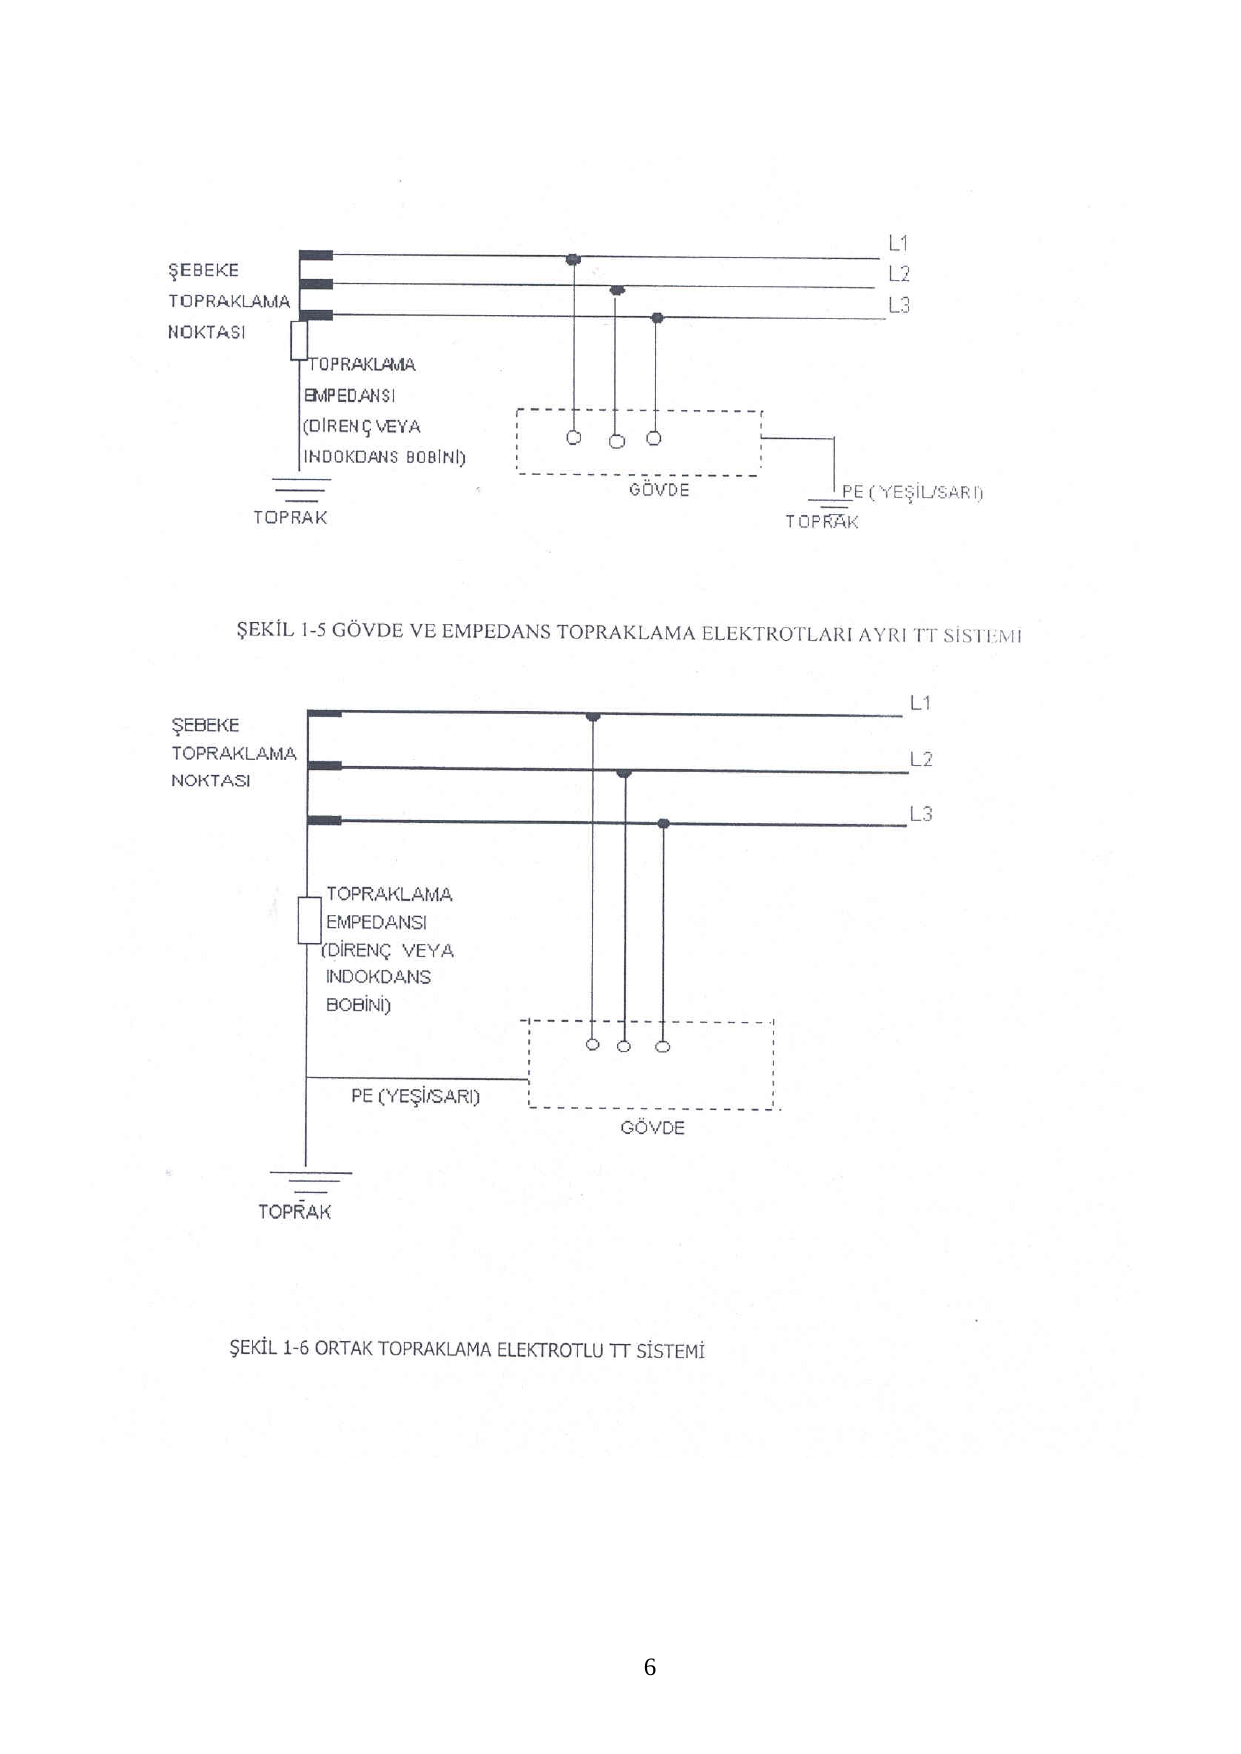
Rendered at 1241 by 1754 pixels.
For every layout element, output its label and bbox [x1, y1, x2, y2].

picture [88, 155, 1145, 1458]
